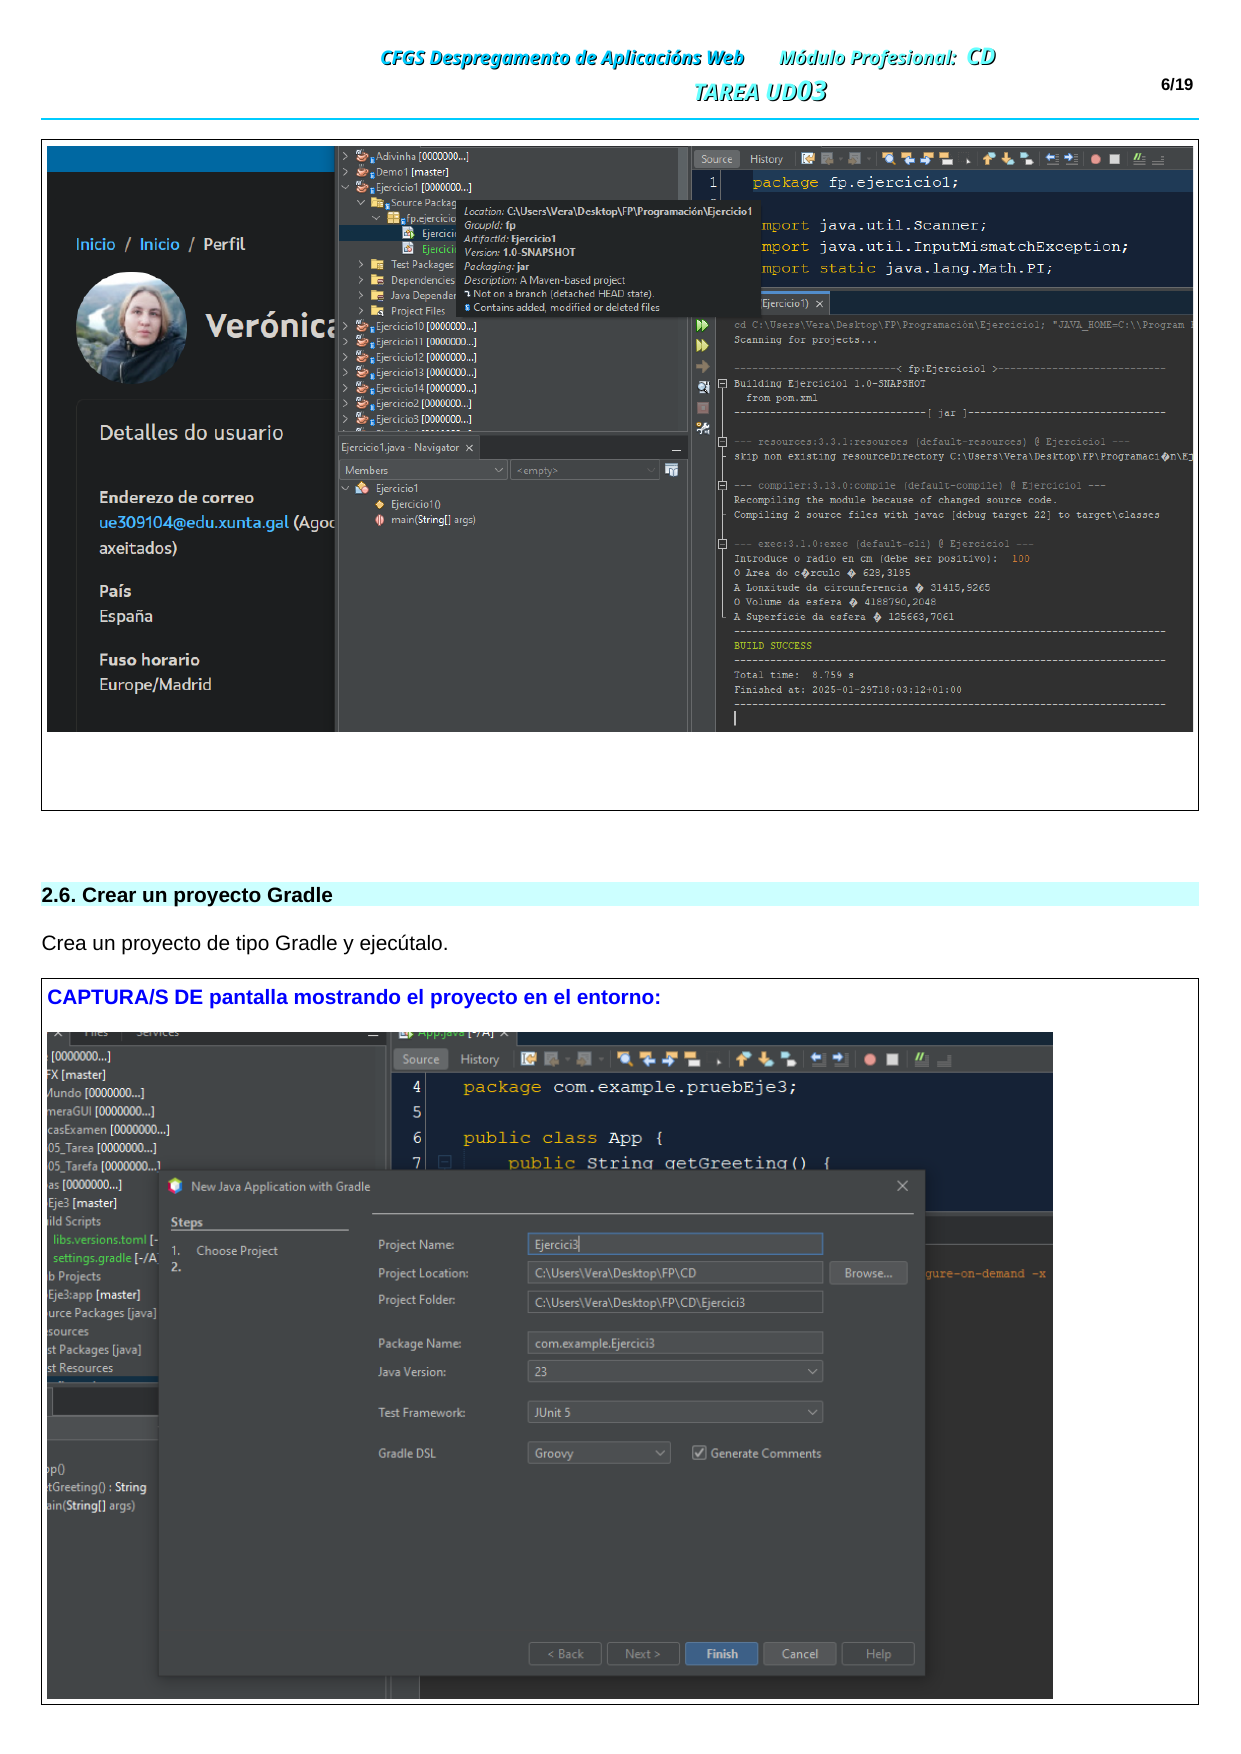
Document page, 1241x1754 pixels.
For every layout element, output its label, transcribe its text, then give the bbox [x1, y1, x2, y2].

picture [47, 1032, 1053, 1699]
table_header CAPTURA/S DE pantalla mostrando el proyecto en el entorno: [42, 979, 1198, 1704]
picture [47, 146, 1194, 732]
table_header [42, 140, 1198, 809]
text Crea un proyecto de tipo Gradle y ejecútalo. [41, 930, 1199, 954]
text 2.6. Crear un proyecto Gradle [41, 882, 1199, 906]
